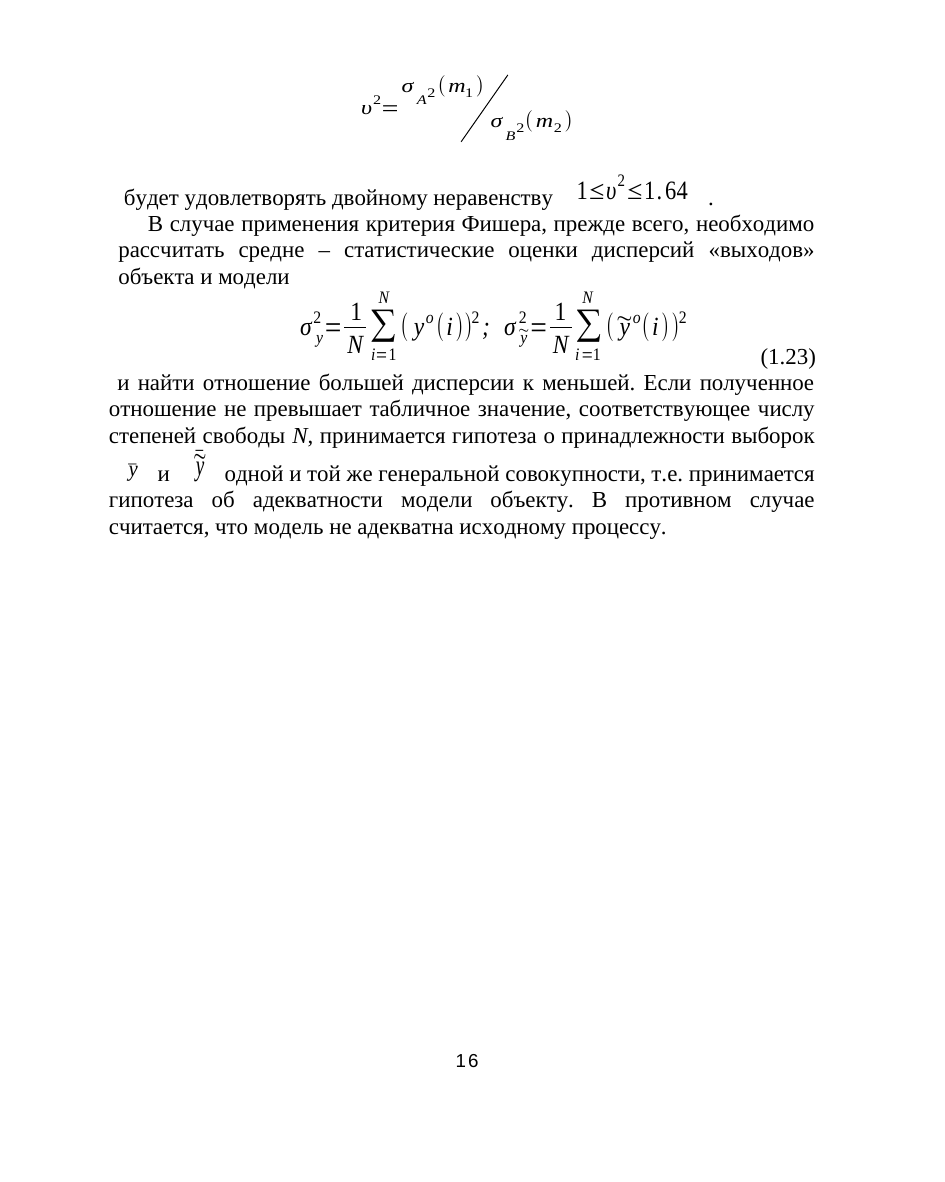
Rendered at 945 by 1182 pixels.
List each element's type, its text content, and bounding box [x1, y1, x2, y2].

text В случае применения критерия Фишера, прежде всего, необходимо рассчитать средне – статистические оценки дисперсий «выходов» объекта и модели [118, 210, 816, 289]
text и найти отношение большей дисперсии к меньшей. Если полученное отношение не превышает табличное значение, соответствующее числу степеней свободы N, принимается гипотеза о принадлежности выборок и одной и той же генеральной совокупности, т.е. принимается гипотеза об адекватности модели объекту. В противном случае считается, что модель не адекватна исходному процессу. [109, 369, 816, 539]
text будет удовлетворять двойному неравенству . [118, 172, 816, 210]
text (1.23) [118, 289, 816, 369]
